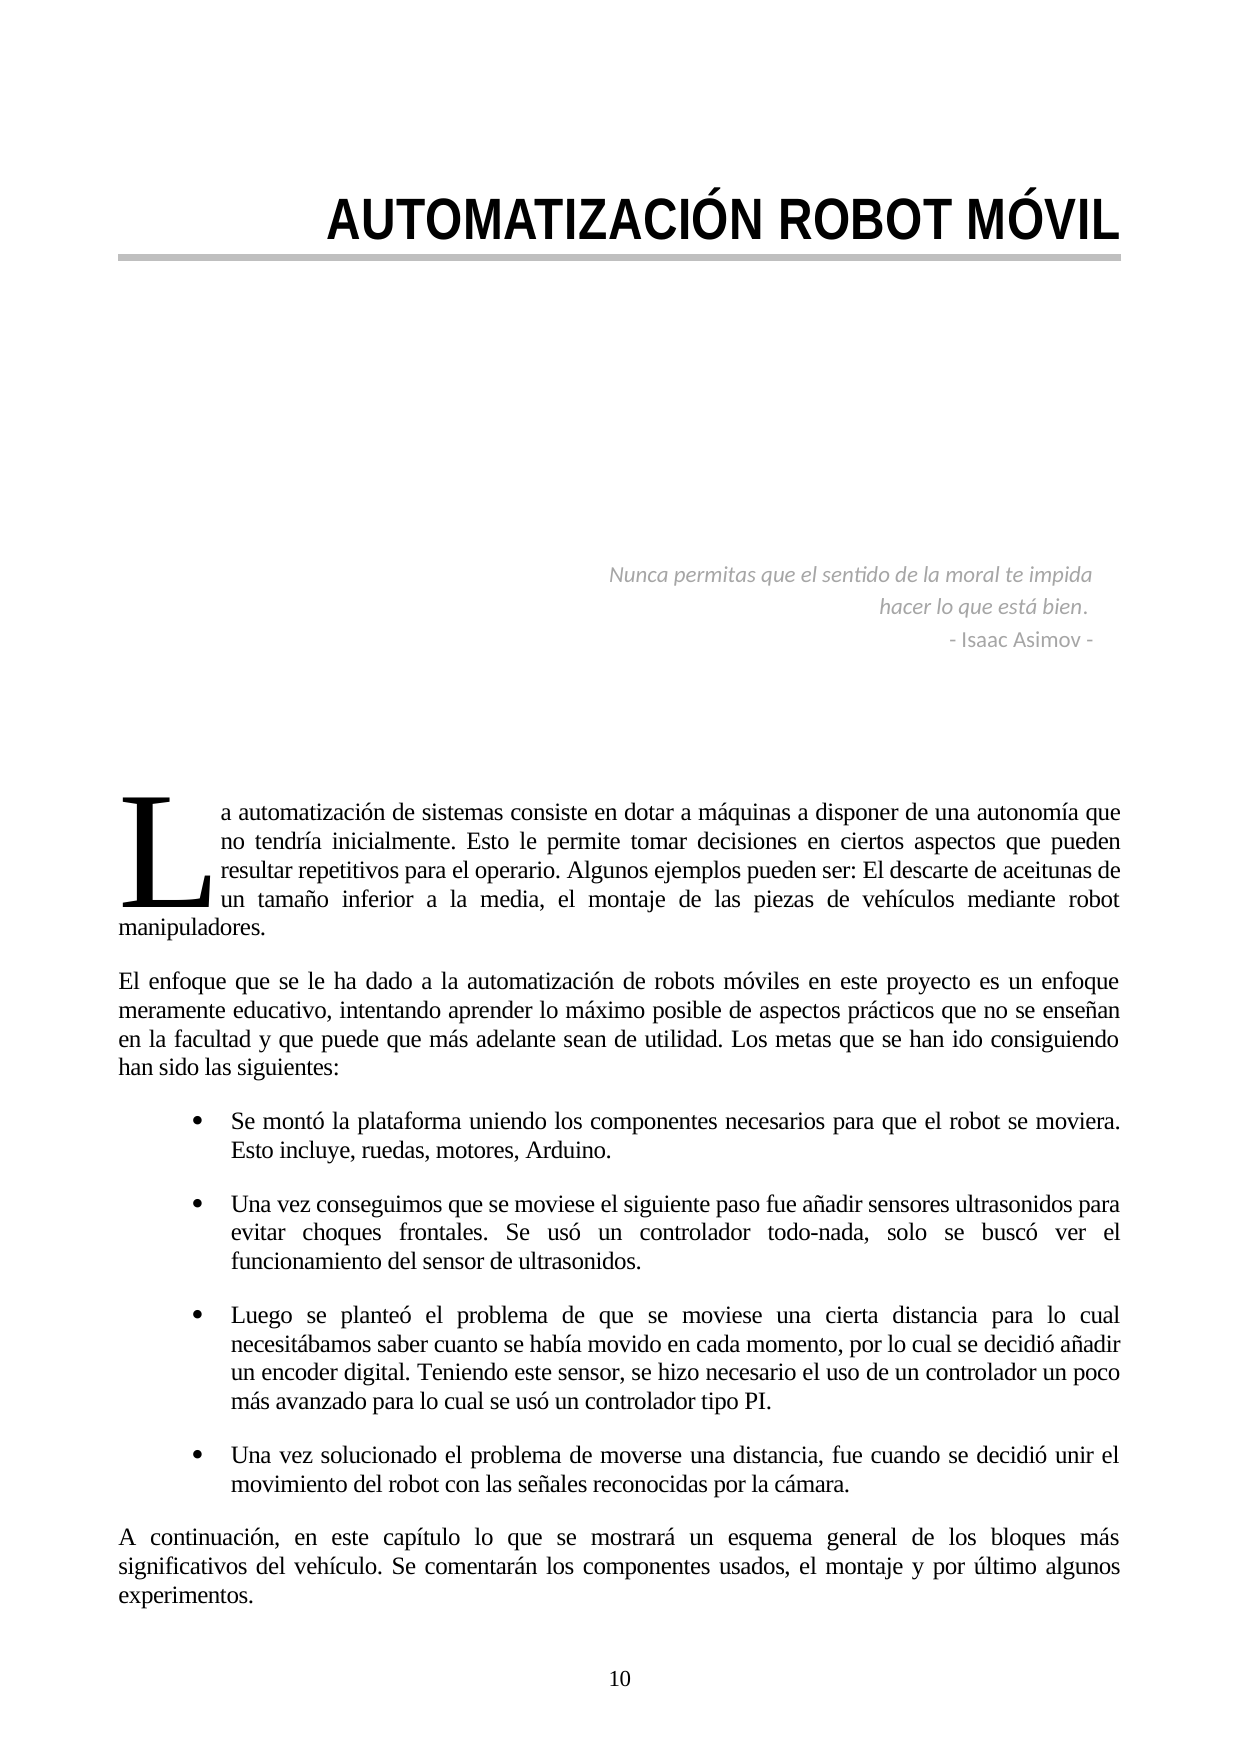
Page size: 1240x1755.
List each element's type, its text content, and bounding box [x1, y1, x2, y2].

subtitle AUTOMATIZACIÓN ROBOT MÓVIL [118, 185, 1121, 254]
list Se montó la plataforma uniendo los componentes necesarios para que el robot se moviera. Esto incluye, ruedas, motores, Arduino. [193, 1106, 1121, 1164]
text El enfoque que se le ha dado a la automatización de robots móviles en este proyecto es un enfoque meramente educativo, intentando aprender lo máximo posible de aspectos prácticos que no se enseñan en la facultad y que puede que más adelante sean de utilidad. Los metas que se han ido consiguiendo han sido las siguientes: [118, 966, 1121, 1081]
list Una vez solucionado el problema de moverse una distancia, fue cuando se decidió unir el movimiento del robot con las señales reconocidas por la cámara. [193, 1440, 1121, 1497]
list Una vez conseguimos que se moviese el siguiente paso fue añadir sensores ultrasonidos para evitar choques frontales. Se usó un controlador todo-nada, solo se buscó ver el funcionamiento del sensor de ultrasonidos. [193, 1189, 1121, 1275]
text La automatización de sistemas consiste en dotar a máquinas a disponer de una autonomía que no tendría inicialmente. Esto le permite tomar decisiones en ciertos aspectos que pueden resultar repetitivos para el operario. Algunos ejemplos pueden ser: El descarte de aceitunas de un tamaño inferior a la media, el montaje de las piezas de vehículos mediante robot manipuladores. [118, 797, 1121, 941]
text A continuación, en este capítulo lo que se mostrará un esquema general de los bloques más significativos del vehículo. Se comentarán los componentes usados, el montaje y por último algunos experimentos. [118, 1522, 1121, 1609]
list Luego se planteó el problema de que se moviese una cierta distancia para lo cual necesitábamos saber cuanto se había movido en cada momento, por lo cual se decidió añadir un encoder digital. Teniendo este sensor, se hizo necesario el uso de un controlador un poco más avanzado para lo cual se usó un controlador tipo PI. [193, 1300, 1121, 1415]
